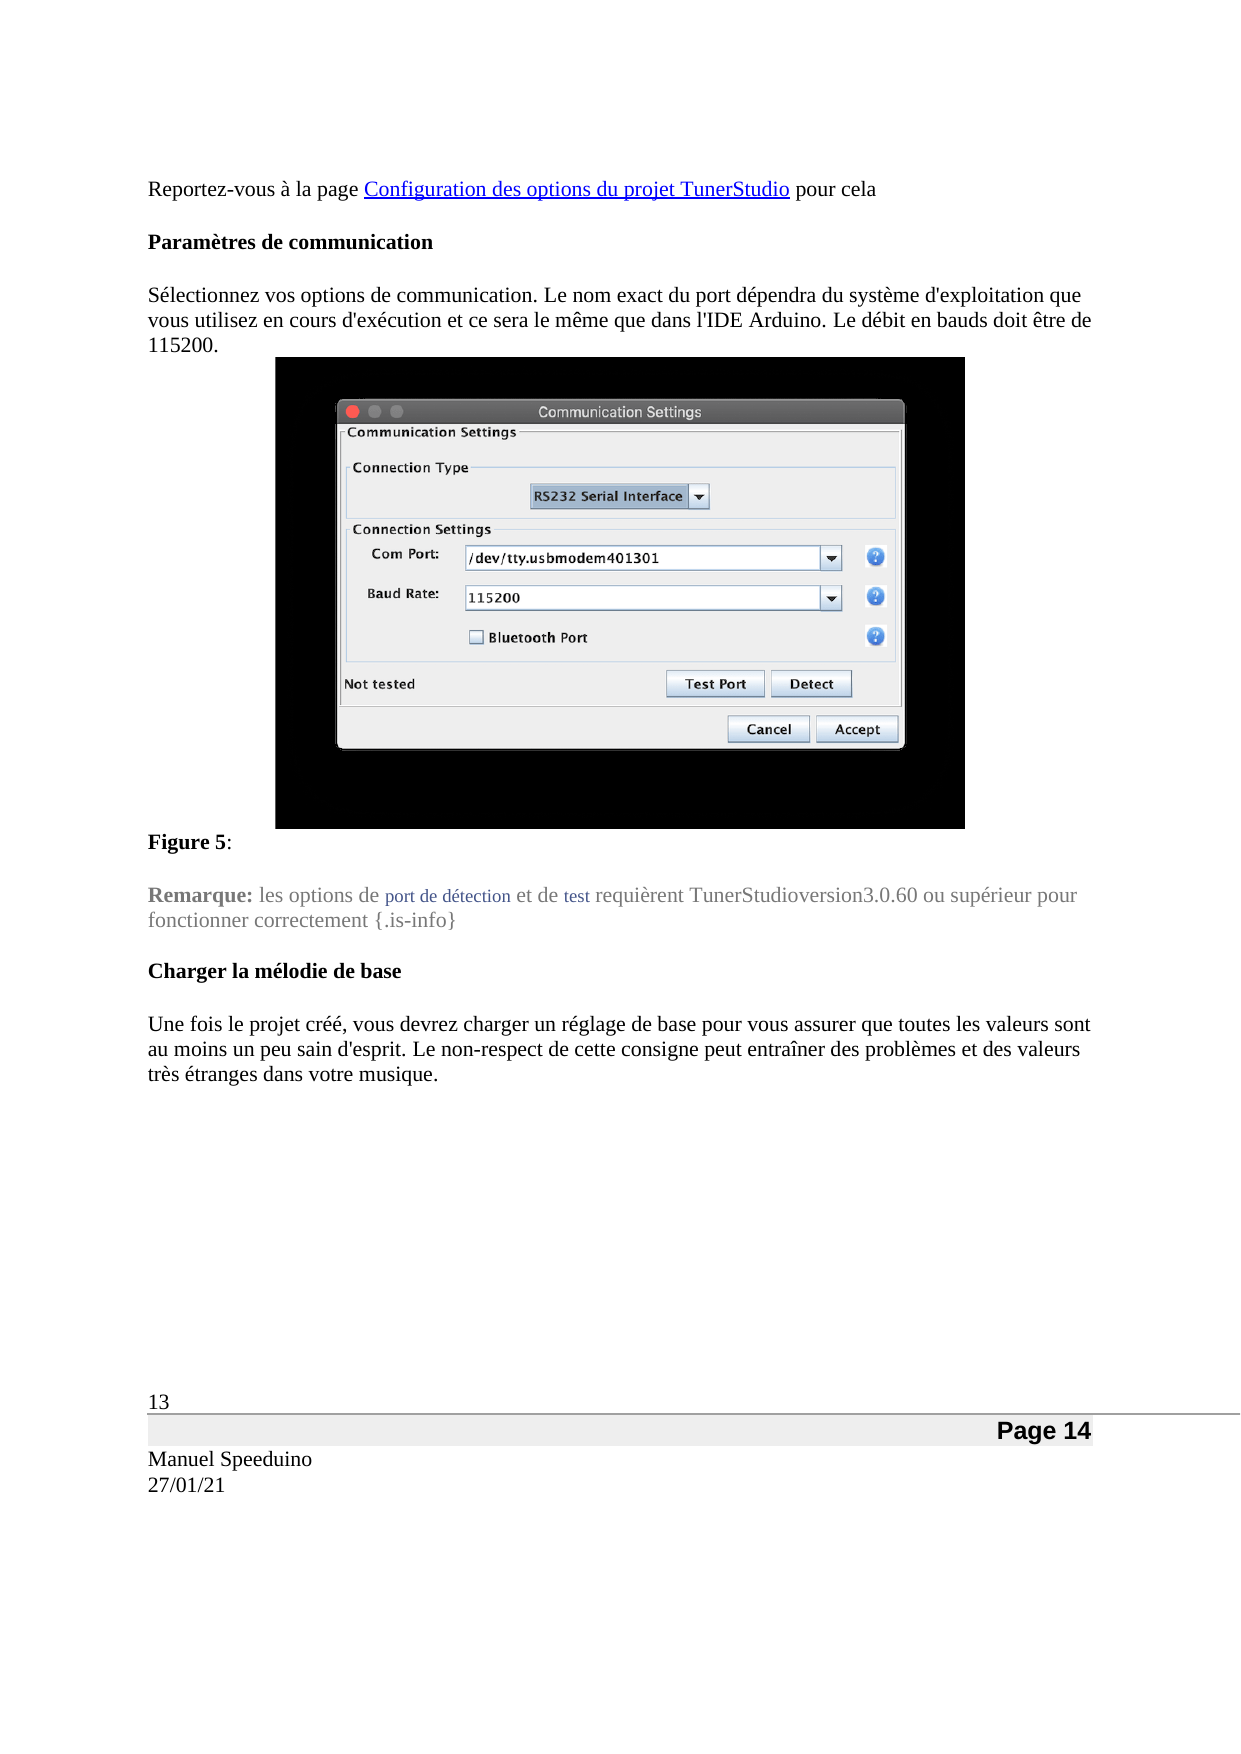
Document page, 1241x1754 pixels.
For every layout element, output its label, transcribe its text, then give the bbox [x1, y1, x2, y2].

text Sélectionnez vos options de communication. Le nom exact du port dépendra du système d'exploitation que vous utilisez en cours d'exécution et ce sera le même que dans l'IDE Arduino. Le débit en bauds doit être de 115200. [148, 282, 1093, 358]
text Remarque: les options de port de détection et de test requièrent TunerStudioversion3.0.60 ou supérieur pour fonctionner correctement {.is-info} [148, 882, 1093, 932]
text Paramètres de communication [148, 229, 1093, 254]
text 13 [148, 1389, 1093, 1413]
text Manuel Speeduino [148, 1446, 1093, 1472]
table_header Page 14 [148, 1415, 1093, 1446]
text 27/01/21 [148, 1472, 1093, 1497]
text Une fois le projet créé, vous devrez charger un réglage de base pour vous assurer que toutes les valeurs sont au moins un peu sain d'esprit. Le non-respect de cette consigne peut entraîner des problèmes et des valeurs très étranges dans votre musique. [148, 1011, 1093, 1087]
text Reportez-vous à la page Configuration des options du projet TunerStudio pour cela [148, 176, 1093, 201]
text Figure 5: Paramètres de communication [148, 829, 1093, 854]
text Charger la mélodie de base [148, 958, 1093, 983]
